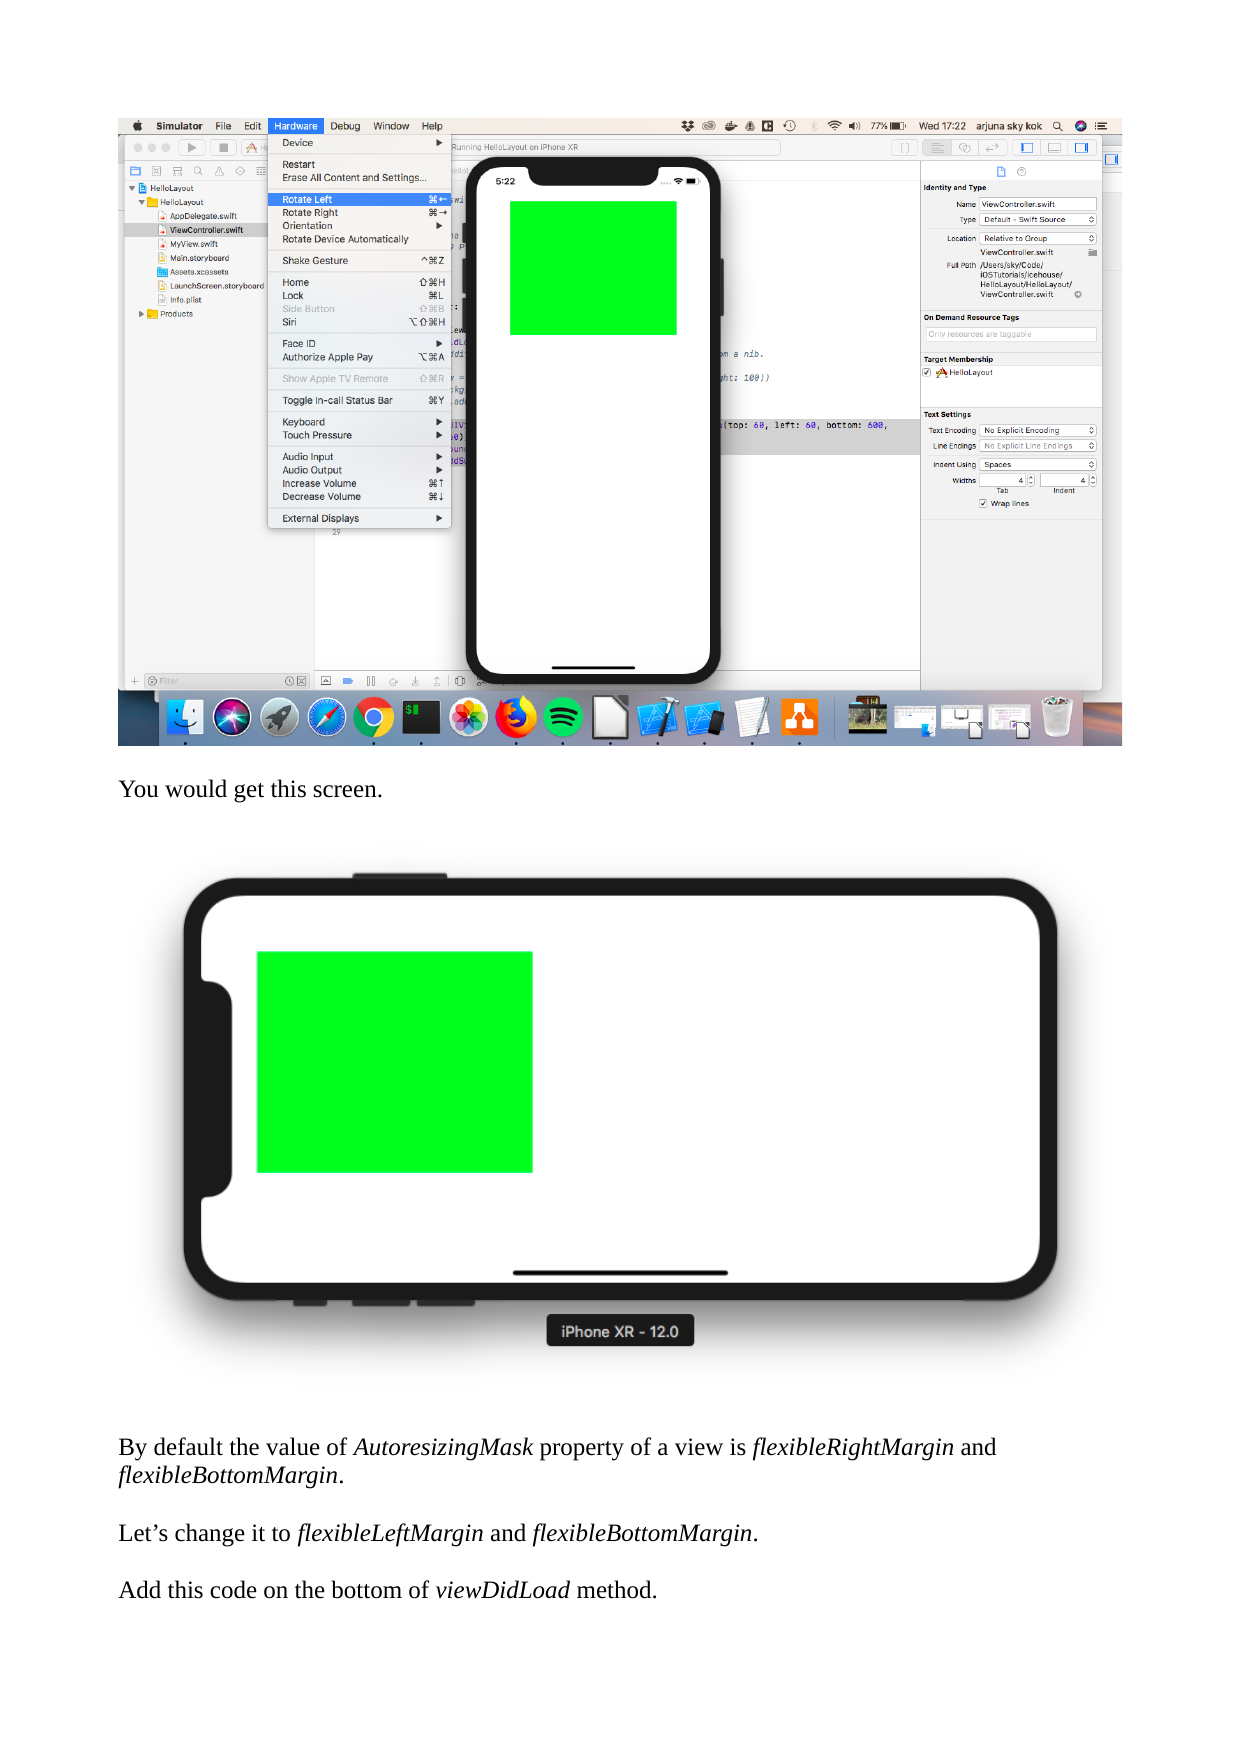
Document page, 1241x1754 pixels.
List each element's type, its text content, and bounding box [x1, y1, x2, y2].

text Let’s change it to flexibleLeftMargin and flexibleBottomMargin. [118, 1518, 1122, 1547]
text By default the value of AutoresizingMask property of a view is flexibleRightMargin and flexibleBottomMargin. [118, 1432, 1122, 1489]
picture [118, 831, 1123, 1403]
picture [118, 118, 1123, 746]
text You would get this screen. [118, 774, 1122, 803]
text Add this code on the bottom of viewDidLoad method. [118, 1575, 1122, 1604]
